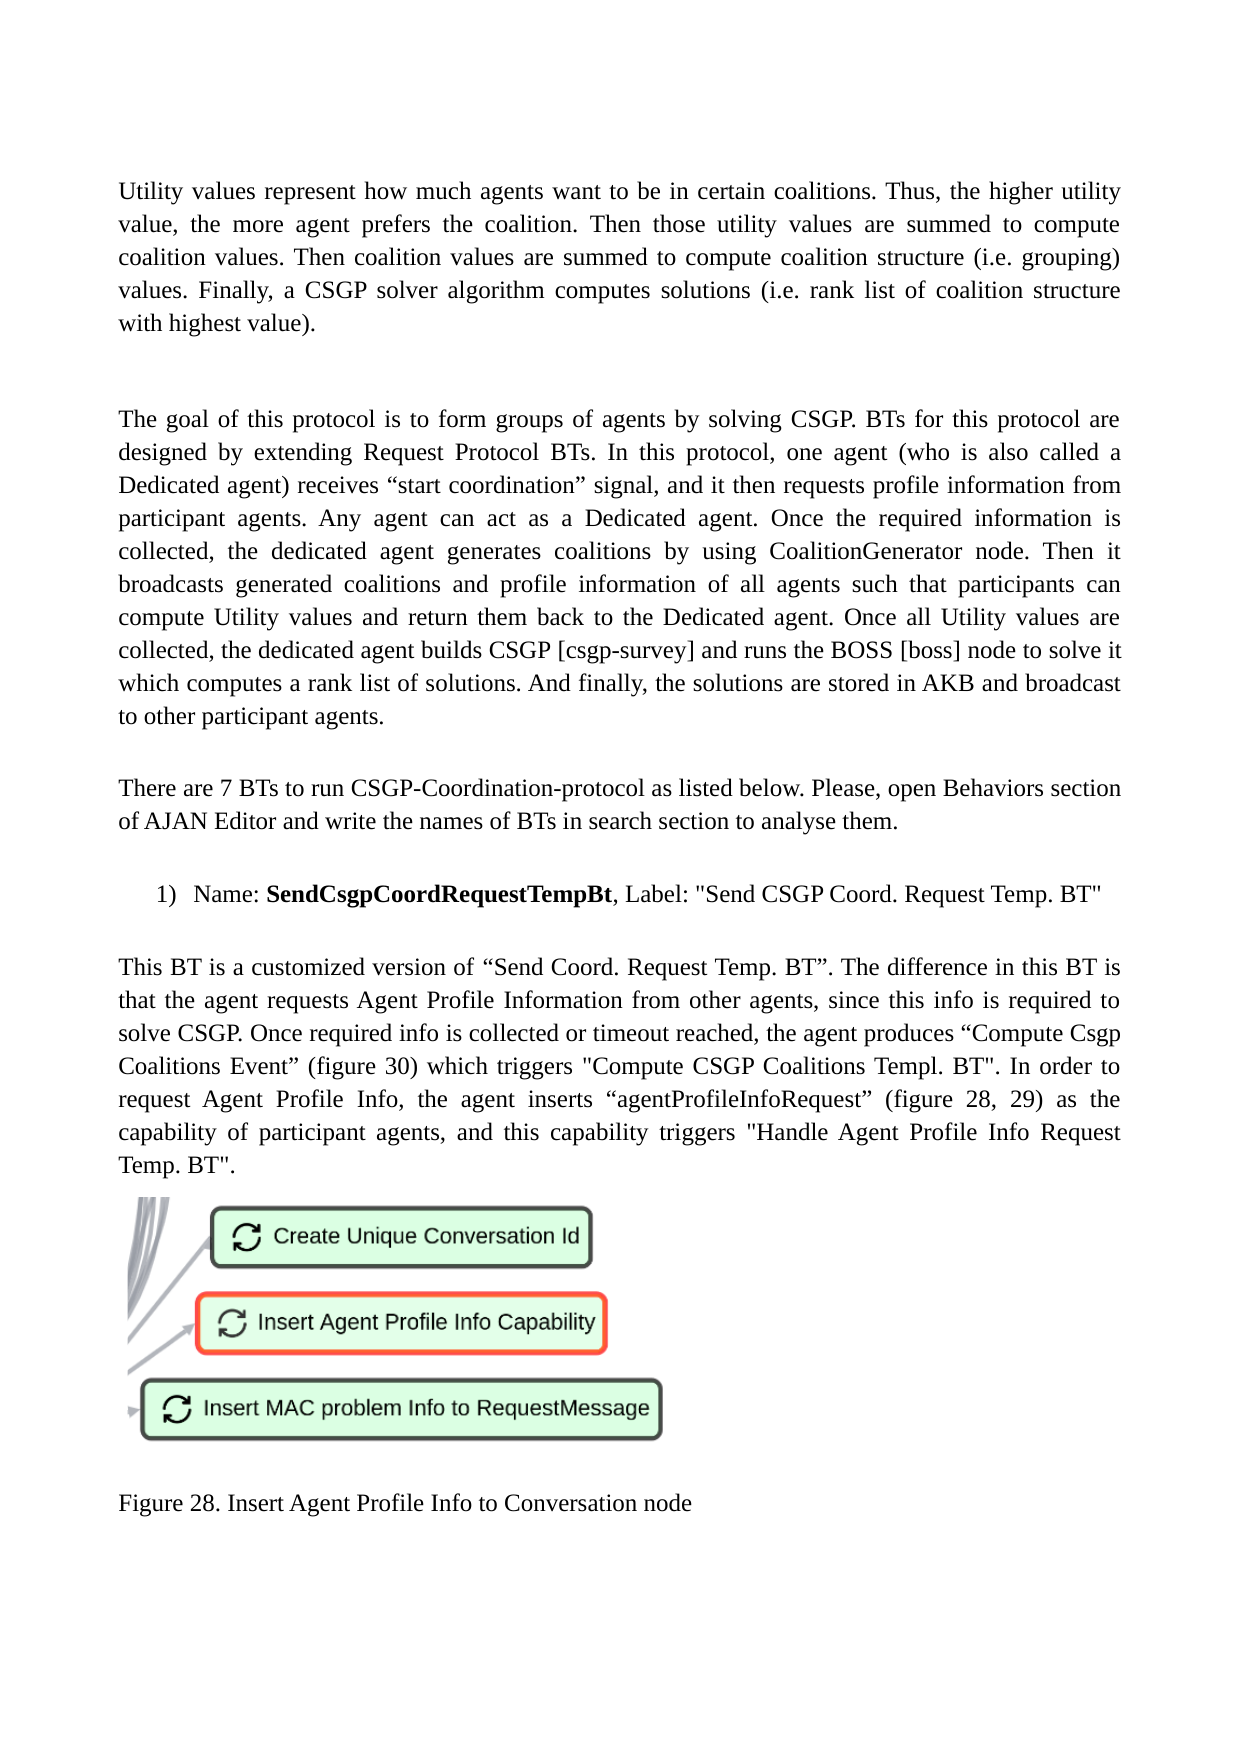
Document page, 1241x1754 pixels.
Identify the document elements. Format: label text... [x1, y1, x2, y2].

list Name: SendCsgpCoordRequestTempBt, Label: "Send CSGP Coord. Request Temp. BT" [156, 879, 1122, 908]
picture [127, 1197, 722, 1450]
text Utility values represent how much agents want to be in certain coalitions. Thus, the higher utility value, the more agent prefers the coalition. Then those utility values are summed to compute coalition values. Then coalition values are summed to compute coalition structure (i.e. grouping) values. Finally, a CSGP solver algorithm computes solutions (i.e. rank list of coalition structure with highest value). [118, 176, 1122, 337]
text This BT is a customized version of “Send Coord. Request Temp. BT”. The difference in this BT is that the agent requests Agent Profile Information from other agents, since this info is required to solve CSGP. Once required info is collected or timeout reached, the agent produces “Compute Csgp Coalitions Event” (figure 30) which triggers "Compute CSGP Coalitions Templ. BT". In order to request Agent Profile Info, the agent inserts “agentProfileInfoRequest” (figure 28, 29) as the capability of participant agents, and this capability triggers "Handle Agent Profile Info Request Temp. BT". [118, 952, 1122, 1178]
text Figure 28. Insert Agent Profile Info to Conversation node [118, 1488, 1122, 1517]
text There are 7 BTs to run CSGP-Coordination-protocol as listed below. Please, open Behaviors section of AJAN Editor and write the names of BTs in search section to analyse them. [118, 773, 1122, 835]
text The goal of this protocol is to form groups of agents by solving CSGP. BTs for this protocol are designed by extending Request Protocol BTs. In this protocol, one agent (who is also called a Dedicated agent) receives “start coordination” signal, and it then requests profile information from participant agents. Any agent can act as a Dedicated agent. Once the required information is collected, the dedicated agent generates coalitions by using CoalitionGenerator node. Then it broadcasts generated coalitions and profile information of all agents such that participants can compute Utility values and return them back to the Dedicated agent. Once all Utility values are collected, the dedicated agent builds CSGP [csgp-survey] and runs the BOSS [boss] node to solve it which computes a rank list of solutions. And finally, the solutions are stored in AKB and broadcast to other participant agents. [118, 404, 1122, 729]
